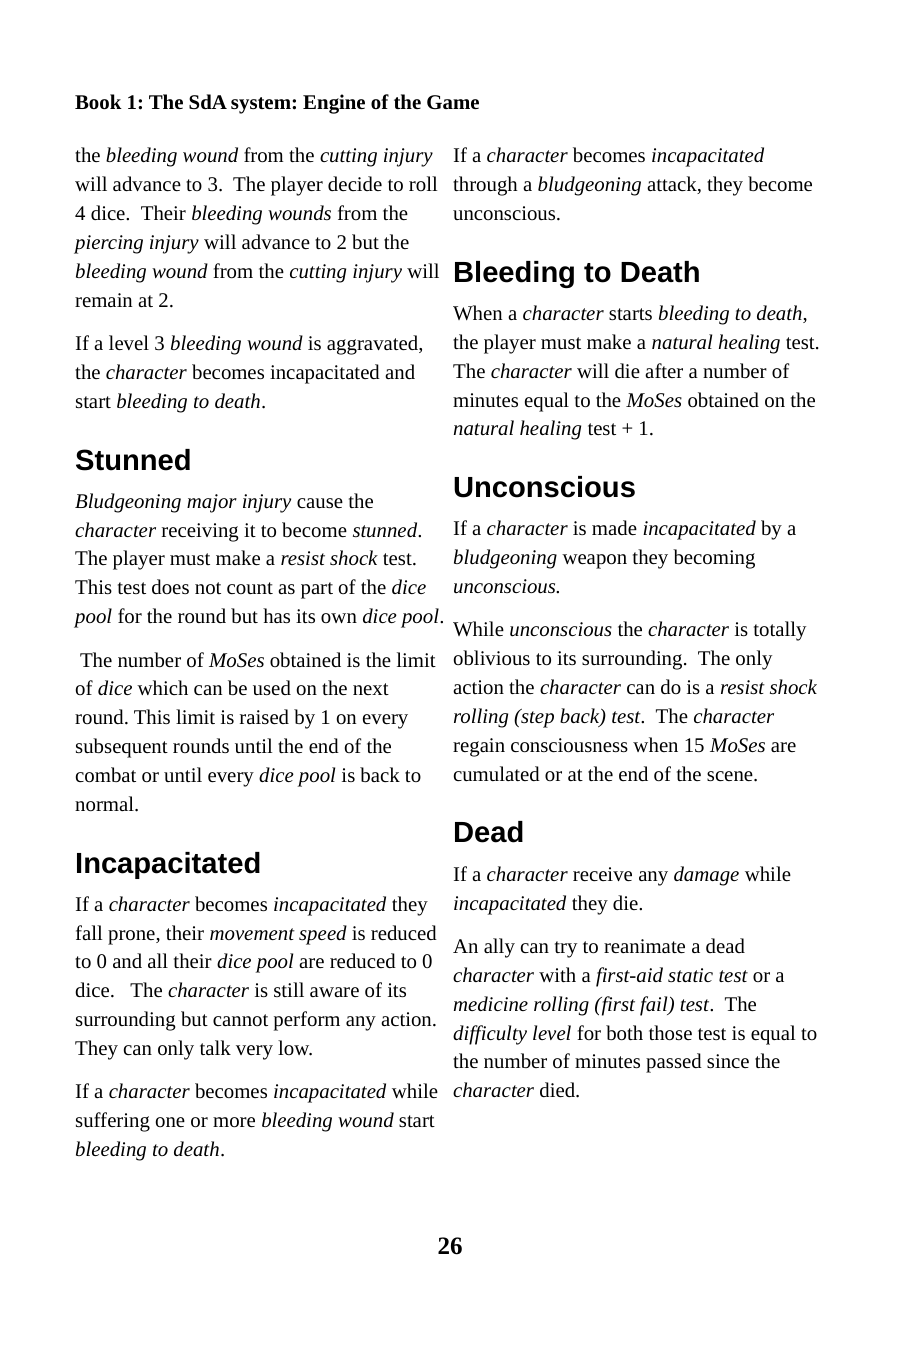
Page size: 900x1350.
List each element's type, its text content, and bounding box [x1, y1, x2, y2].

text When a character starts bleeding to death, the player must make a natural healing test. The character will die after a number of minutes equal to the MoSes obtained on the natural healing test + 1. [453, 301, 825, 440]
text An ally can try to reanimate a dead character with a first-aid static test or a medicine rolling (first fail) test. The difficulty level for both those test is equal to the number of minutes passed since the character died. [453, 934, 825, 1102]
text Bludgeoning major injury cause the character receiving it to become stunned. The player must make a resist shock test. This test does not count as part of the dice pool for the round but has its own dice pool. [75, 489, 447, 628]
subtitle Bleeding to Death [453, 255, 825, 288]
text If a character becomes incapacitated through a bludgeoning attack, they become unconscious. [453, 143, 825, 225]
text If a character receive any damage while incapacitated they die. [453, 862, 825, 914]
text The number of MoSes obtained is the limit of dice which can be used on the next round. This limit is raised by 1 on every subsequent rounds until the end of the combat or until every dice pool is back to normal. [75, 647, 447, 816]
text If a character is made incapacitated by a bludgeoning weapon they becoming unconscious. [453, 516, 825, 598]
text the bleeding wound from the cutting injury will advance to 3. The player decide to roll 4 dice. Their bleeding wounds from the piercing injury will advance to 2 but the bleeding wound from the cutting injury will remain at 2. [75, 143, 447, 312]
subtitle Dead [453, 816, 825, 849]
subtitle Incapacitated [75, 846, 447, 879]
subtitle Unconscious [453, 470, 825, 504]
text If a level 3 bleeding wound is aggravated, the character becomes incapacitated and start bleeding to death. [75, 331, 447, 413]
text While unconscious the character is totally oblivious to its surrounding. The only action the character can do is a resist shock rolling (step back) test. The character regain consciousness when 15 MoSes are cumulated or at the end of the scene. [453, 617, 825, 786]
subtitle Stunned [75, 443, 447, 476]
text If a character becomes incapacitated they fall prone, their movement speed is reduced to 0 and all their dice pool are reduced to 0 dice. The character is still aware of its surrounding but cannot perform any action. They can only talk very low. [75, 892, 447, 1060]
text If a character becomes incapacitated while suffering one or more bleeding wound start bleeding to death. [75, 1079, 447, 1161]
